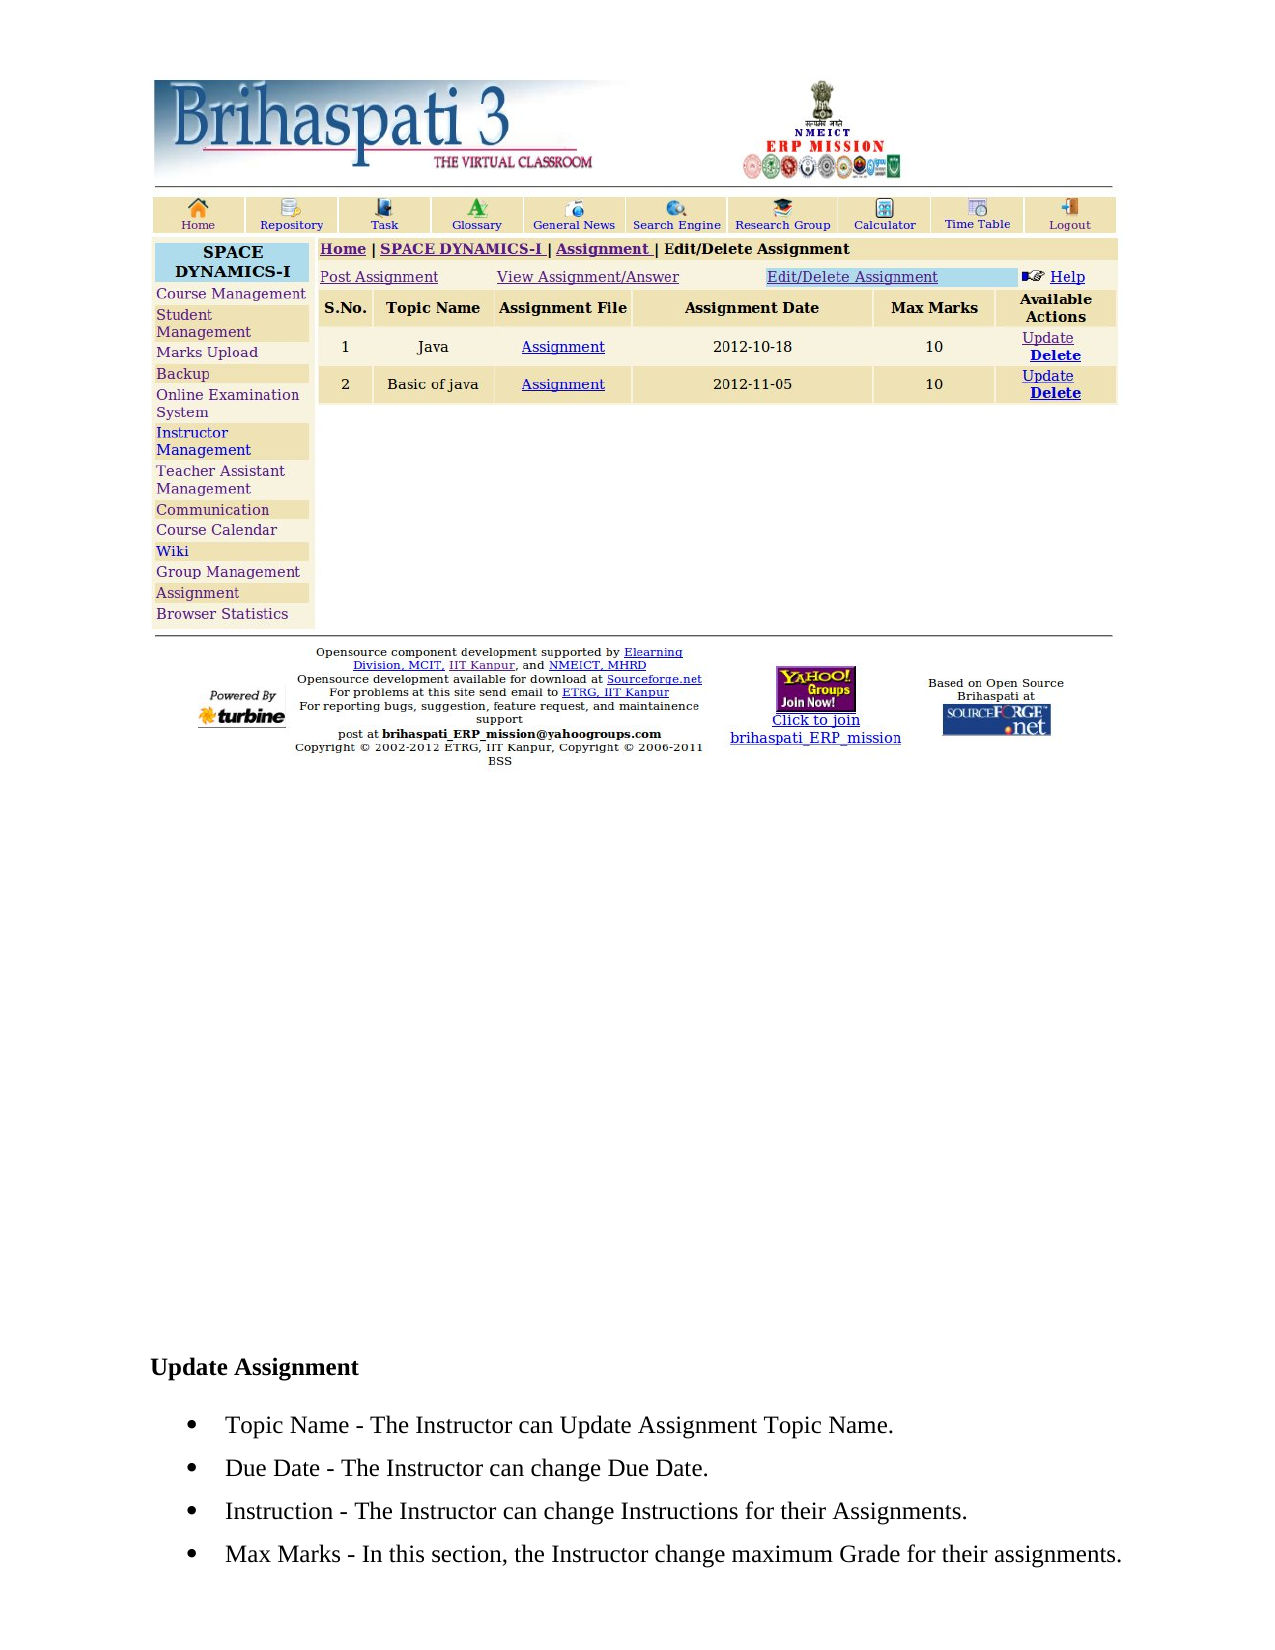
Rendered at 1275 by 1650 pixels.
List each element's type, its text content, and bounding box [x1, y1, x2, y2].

picture [151, 76, 1124, 772]
text Update Assignment [150, 1352, 1125, 1381]
list Instruction - The Instructor can change Instructions for their Assignments. [187, 1496, 1125, 1525]
list Due Date - The Instructor can change Due Date. [187, 1453, 1125, 1482]
list Topic Name - The Instructor can Update Assignment Topic Name. [187, 1410, 1125, 1439]
list Max Marks - In this section, the Instructor change maximum Grade for their assignments. [187, 1539, 1125, 1568]
